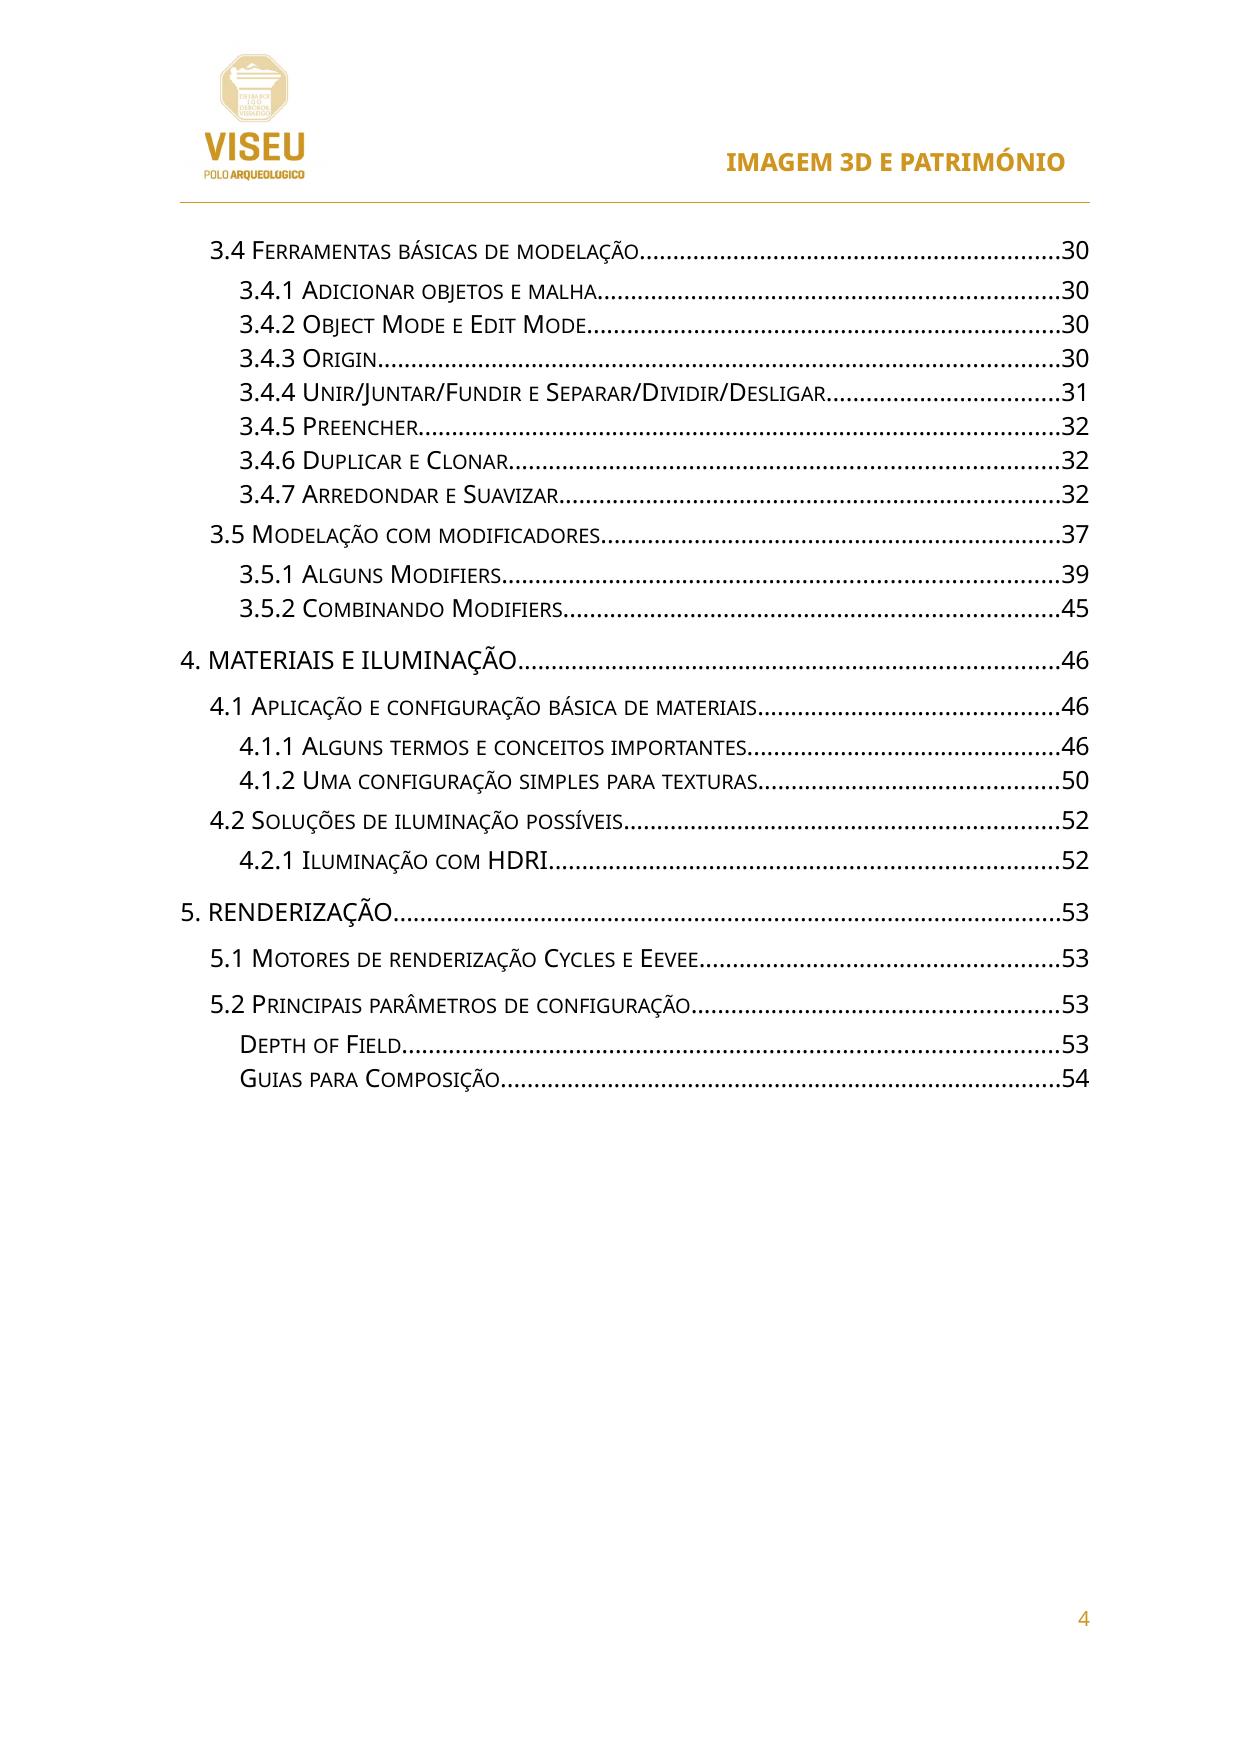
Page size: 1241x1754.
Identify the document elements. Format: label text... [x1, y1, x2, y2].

text 3.5.1 Alguns Modifiers 39 [239, 557, 1090, 591]
text 3.4.3 Origin 30 [239, 341, 1090, 374]
text 4.2.1 Iluminação com HDRI 52 [239, 843, 1090, 877]
text 3.4 Ferramentas básicas de modelação 30 [209, 232, 1090, 266]
text 4.1.1 Alguns termos e conceitos importantes 46 [239, 728, 1090, 763]
text 5. RENDERIZAÇÃO 53 [180, 894, 1090, 928]
text 3.4.2 Object Mode e Edit Mode 30 [239, 306, 1090, 341]
text 3.4.7 Arredondar e Suavizar 32 [239, 477, 1090, 511]
text 3.5.2 Combinando Modifiers 45 [239, 591, 1090, 625]
text 3.4.1 Adicionar objetos e malha 30 [239, 272, 1090, 306]
text 5.1 Motores de renderização Cycles e Eevee. 53 [209, 940, 1090, 974]
text 4.1.2 Uma configuração simples para texturas 50 [239, 763, 1090, 797]
text 4.2 Soluções de iluminação possíveis. 52 [209, 803, 1090, 837]
text 3.4.6 Duplicar e Clonar 32 [239, 443, 1090, 477]
text 5.2 Principais parâmetros de configuração. 53 [209, 986, 1090, 1020]
text 4. MATERIAIS E ILUMINAÇÃO 46 [180, 643, 1090, 677]
text 3.5 Modelação com modificadores 37 [209, 517, 1090, 551]
text 3.4.4 Unir/Juntar/Fundir e Separar/Dividir/Desligar 31 [239, 374, 1090, 409]
text 4.1 Aplicação e configuração básica de materiais. 46 [209, 688, 1090, 723]
text 3.4.5 Preencher 32 [239, 409, 1090, 443]
text Guias para Composição 54 [239, 1060, 1090, 1094]
text Depth of Field 53 [239, 1026, 1090, 1060]
